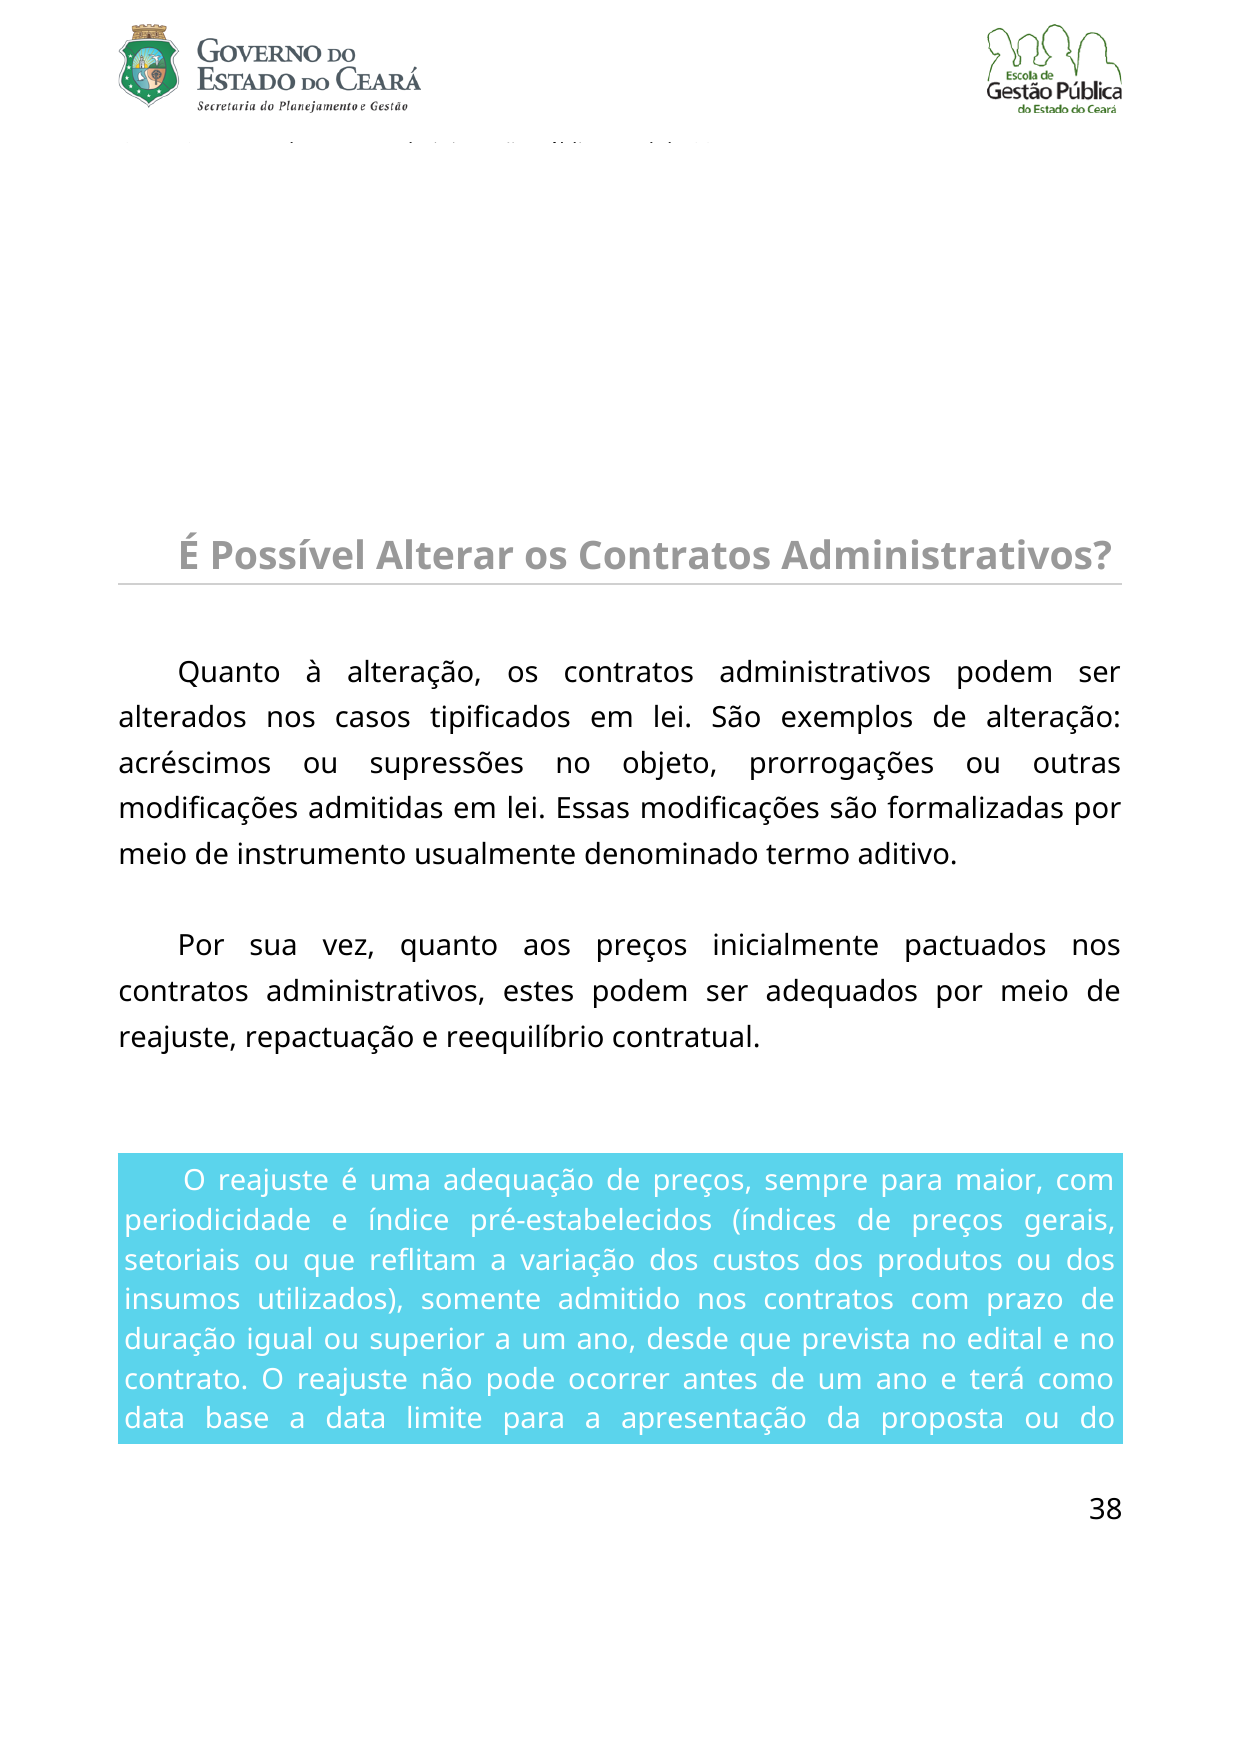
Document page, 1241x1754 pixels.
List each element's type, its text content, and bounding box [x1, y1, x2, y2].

picture [118, 24, 1122, 113]
table_header O reajuste é uma adequação de preços, sempre para maior, com periodicidade e índice pré-estabelecidos (índices de preços gerais, setoriais ou que reflitam a variação dos custos dos produtos ou dos insumos utilizados), somente admitido nos contratos com prazo de duração igual ou superior a um ano, desde que prevista no edital e no contrato. O reajuste não pode ocorrer antes de um ano e terá como data base a data limite para a apresentação da proposta ou do [119, 1154, 1122, 1443]
text Quanto à alteração, os contratos administrativos podem ser alterados nos casos tipificados em lei. São exemplos de alteração: acréscimos ou supressões no objeto, prorrogações ou outras modificações admitidas em lei. Essas modificações são formalizadas por meio de instrumento usualmente denominado termo aditivo. [118, 651, 1122, 873]
text Por sua vez, quanto aos preços inicialmente pactuados nos contratos administrativos, estes podem ser adequados por meio de reajuste, repactuação e reequilíbrio contratual. [118, 925, 1122, 1056]
subtitle É Possível Alterar os Contratos Administrativos? [118, 527, 1122, 583]
